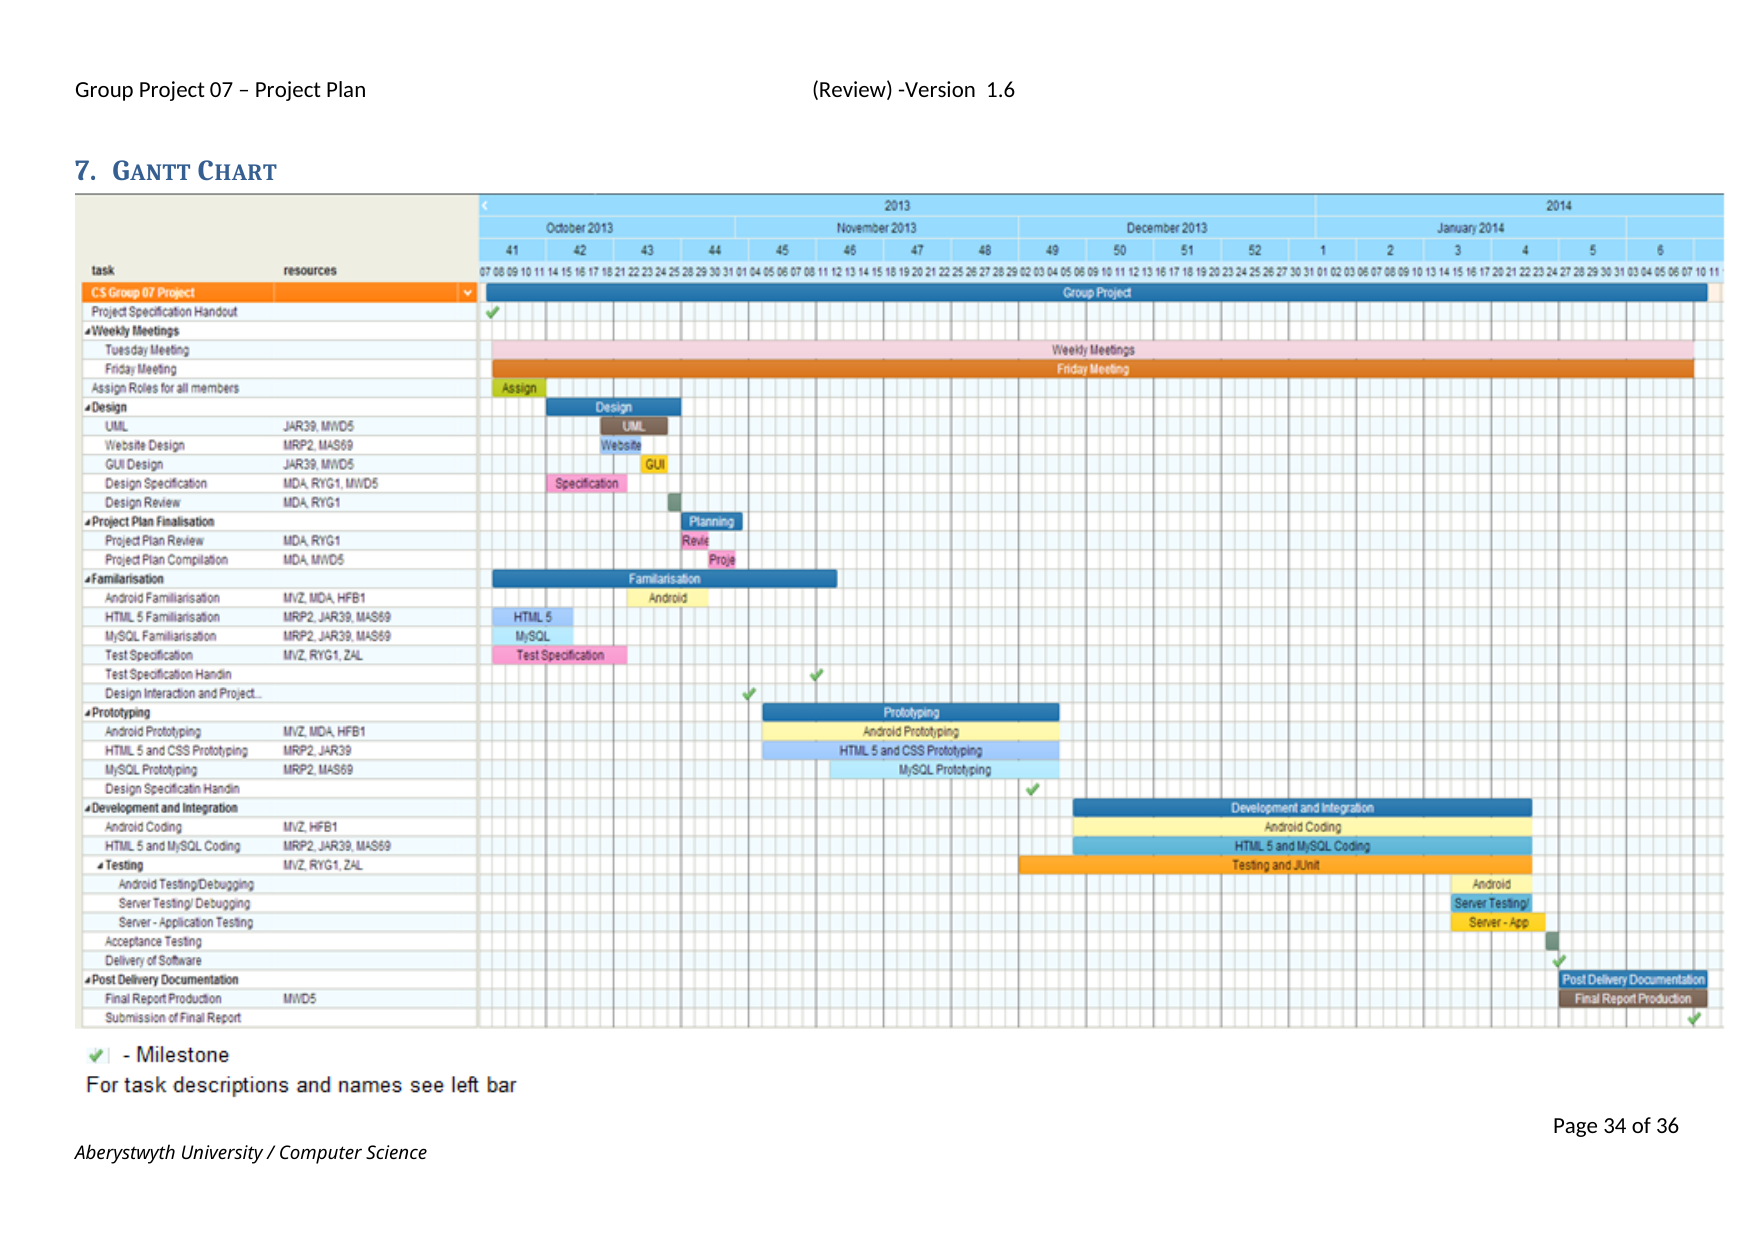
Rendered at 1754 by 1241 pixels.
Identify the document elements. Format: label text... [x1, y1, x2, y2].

subtitle Gantt Chart [75, 154, 1679, 188]
